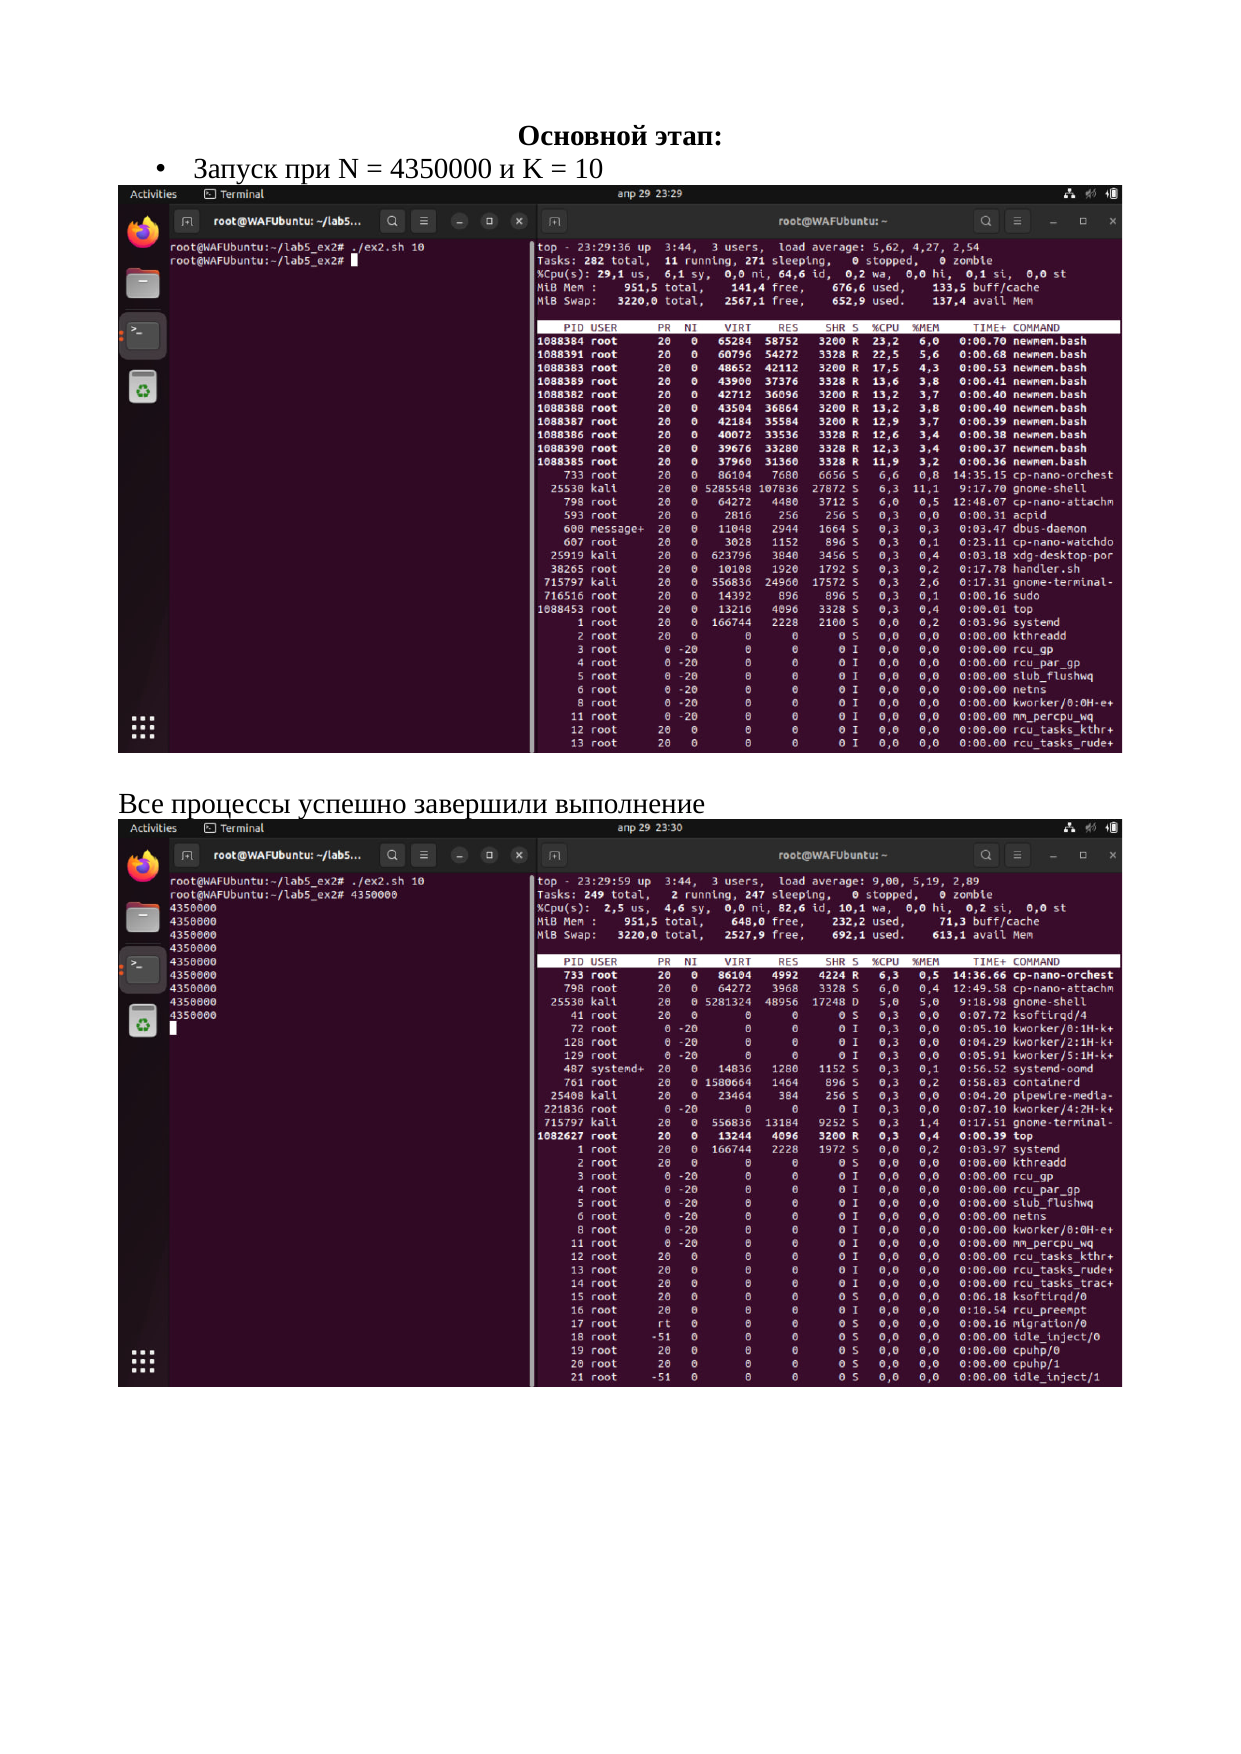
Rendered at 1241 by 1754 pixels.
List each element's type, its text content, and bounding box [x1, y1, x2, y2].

picture [118, 819, 1123, 1387]
picture [118, 185, 1123, 753]
text Основной этап: [118, 118, 1122, 152]
text Все процессы успешно завершили выполнение [118, 786, 1122, 819]
list Запуск при N = 4350000 и K = 10 [156, 152, 1122, 185]
